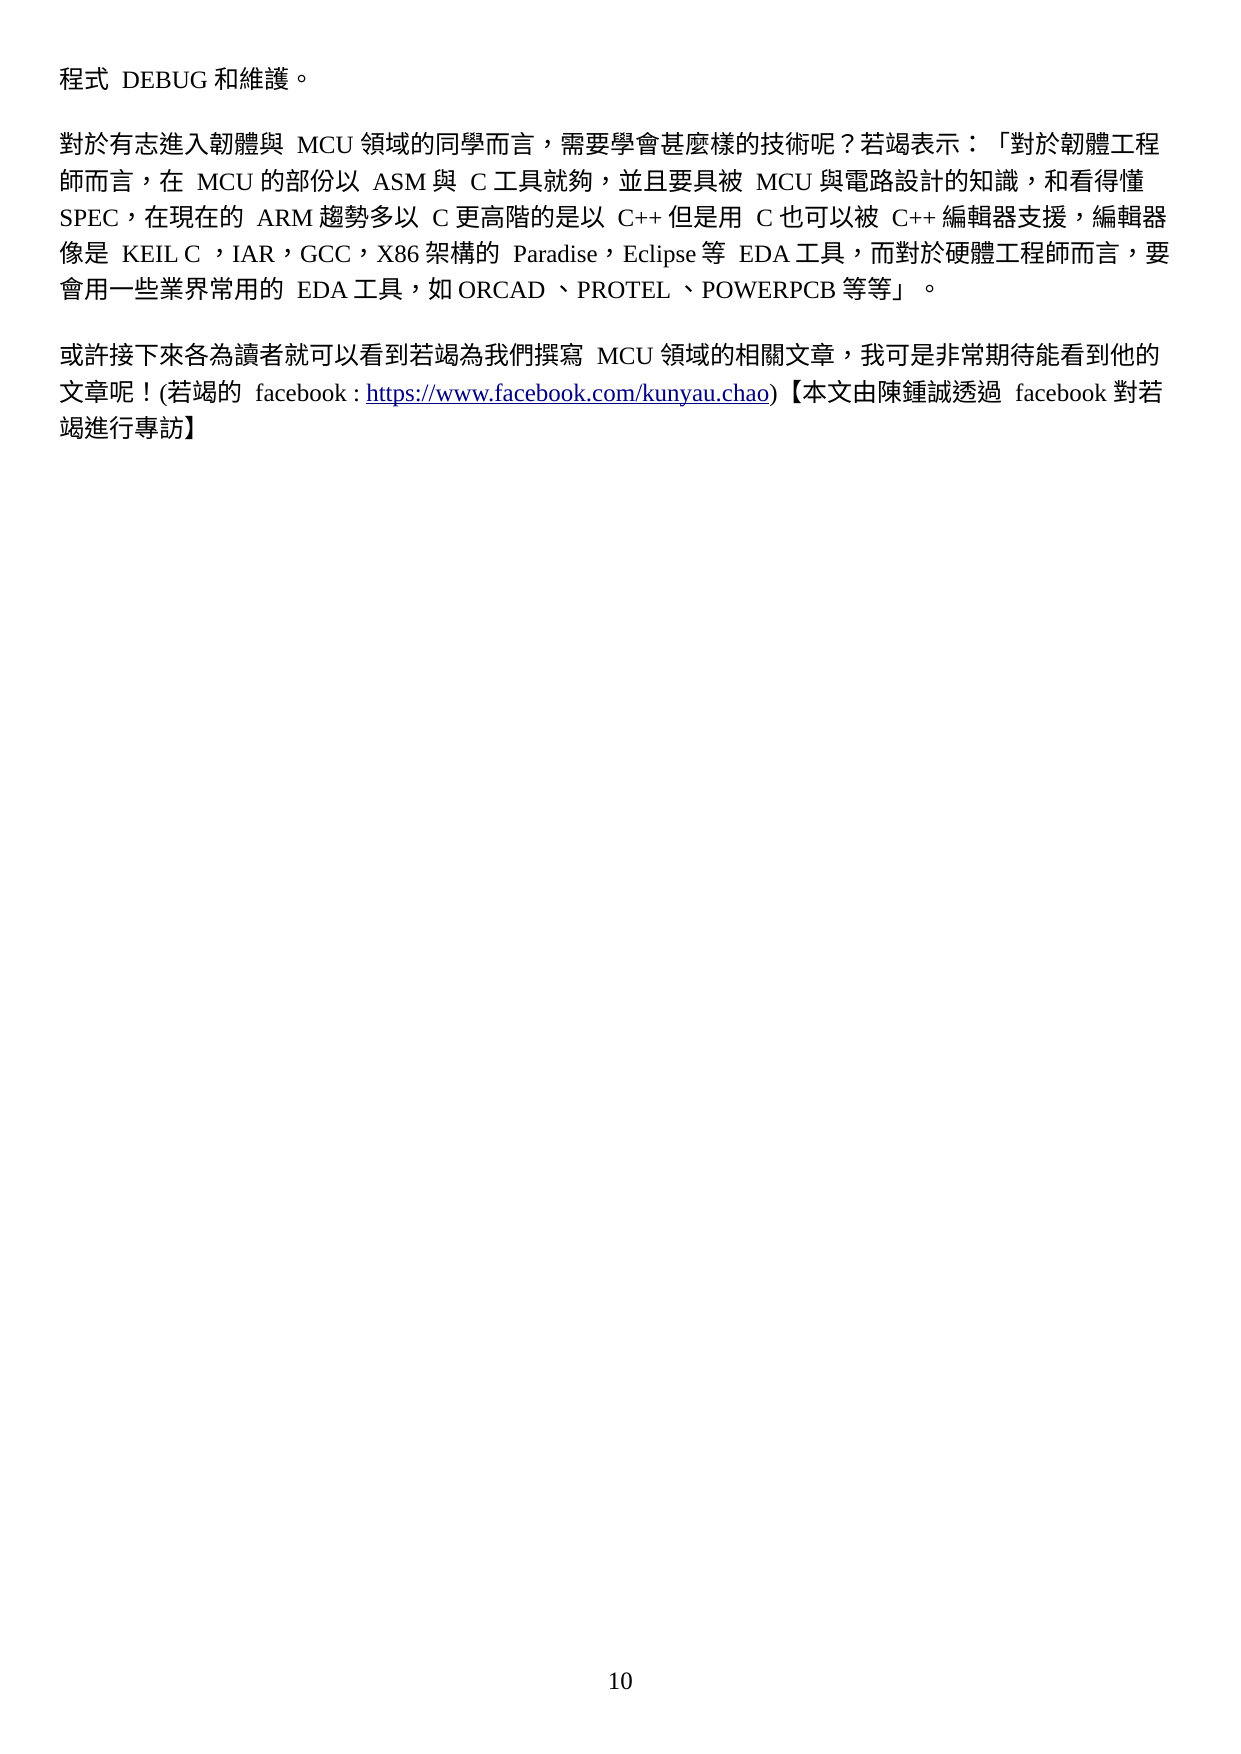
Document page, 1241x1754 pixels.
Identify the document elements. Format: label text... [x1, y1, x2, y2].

text 程式 DEBUG 和維護。 [59, 59, 1181, 95]
text 對於有志進入韌體與 MCU 領域的同學而言，需要學會甚麼樣的技術呢？若竭表示：「對於韌體工程師而言，在 MCU 的部份以 ASM 與 C 工具就夠，並且要具被 MCU 與電路設計的知識，和看得懂 SPEC，在現在的 ARM 趨勢多以 C 更高階的是以 C++ 但是用 C 也可以被 C++ 編輯器支援，編輯器像是 KEIL C ，IAR，GCC，X86 架構的 Paradise，Eclipse等 EDA 工具，而對於硬體工程師而言，要會用一些業界常用的 EDA 工具，如ORCAD 、PROTEL 、POWERPCB 等等」。 [59, 125, 1181, 306]
text 或許接下來各為讀者就可以看到若竭為我們撰寫 MCU 領域的相關文章，我可是非常期待能看到他的文章呢！(若竭的 facebook : https://www.facebook.com/kunyau.chao)【本文由陳鍾誠透過 facebook 對若竭進行專訪】 [59, 336, 1181, 444]
